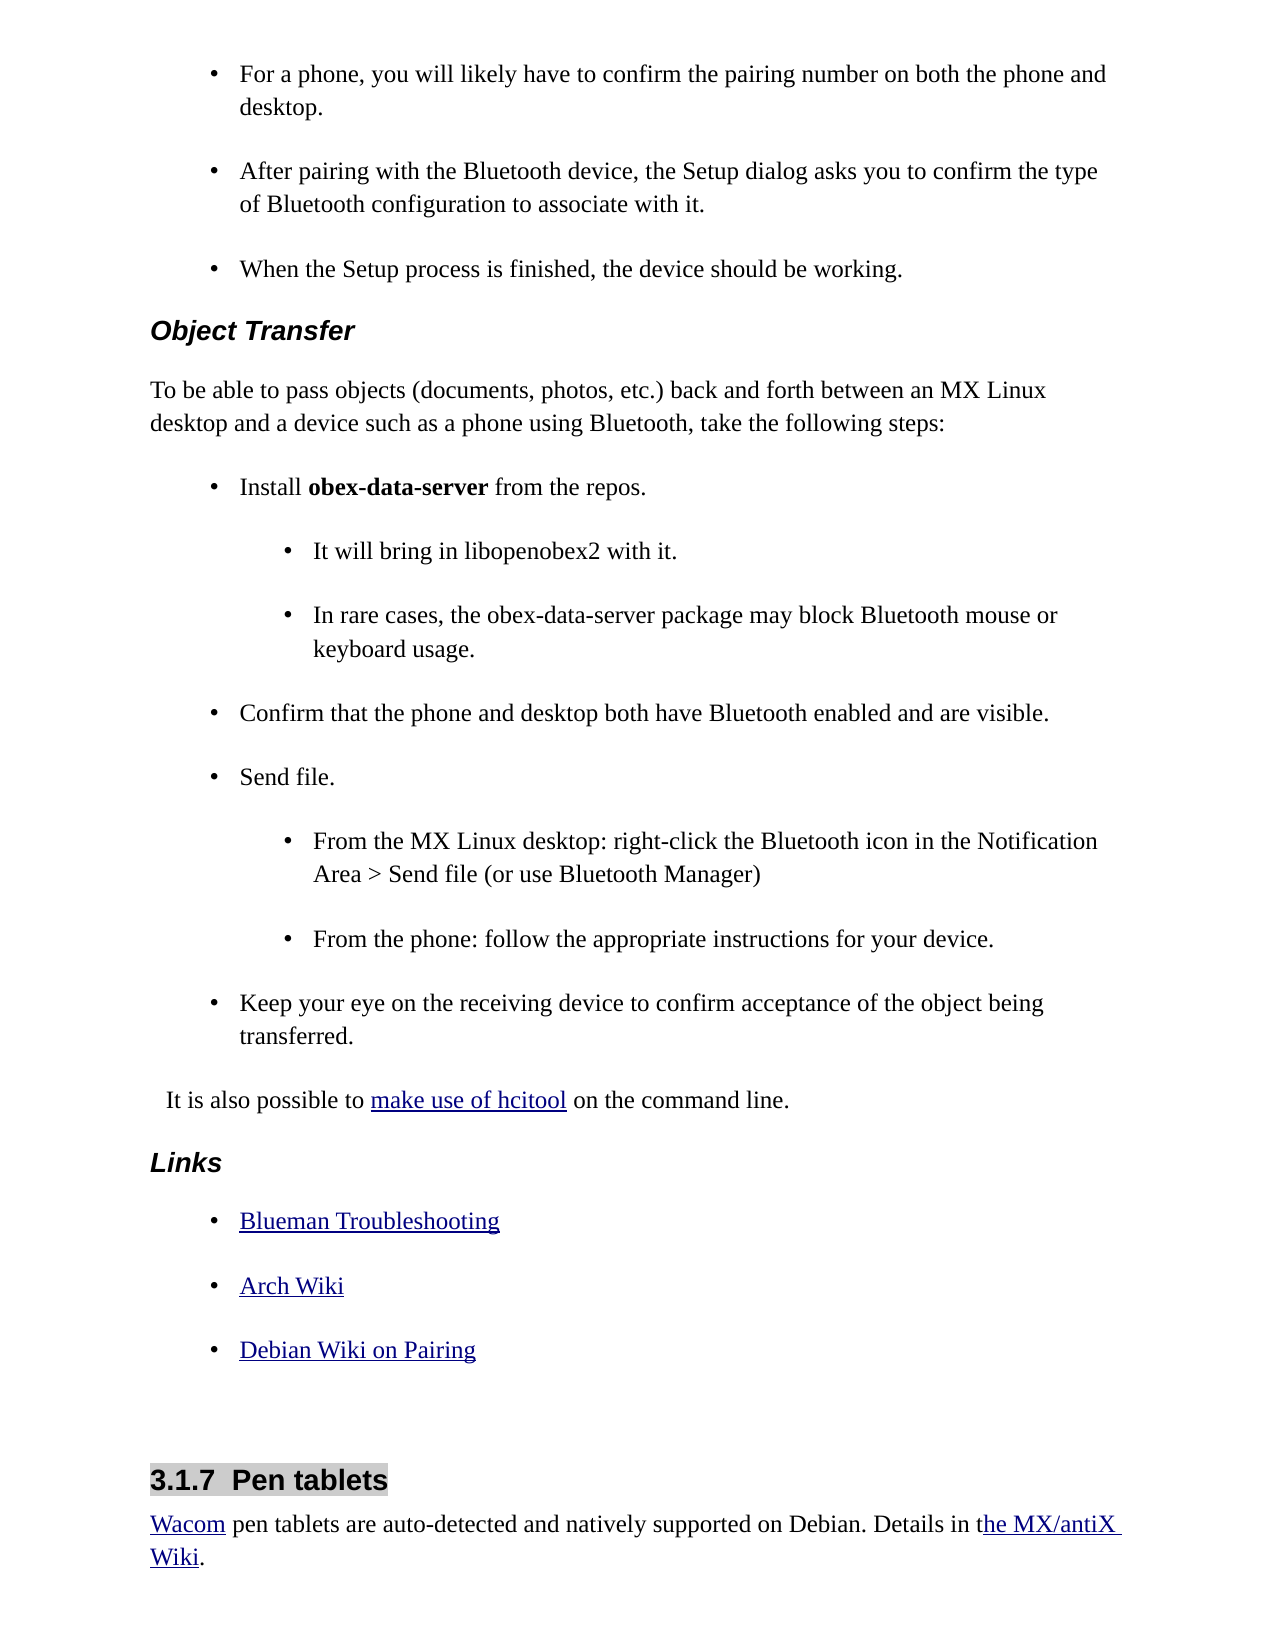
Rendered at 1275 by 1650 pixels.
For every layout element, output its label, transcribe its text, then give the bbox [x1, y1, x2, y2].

list After pairing with the Bluetooth device, the Setup dialog asks you to confirm the type of Bluetooth configuration to associate with it. [210, 156, 1109, 218]
list In rare cases, the obex-data-server package may block Bluetooth mouse or keyboard usage. [283, 601, 1109, 662]
list Blueman Troubleshooting [210, 1206, 1109, 1235]
list Install obex-data-server from the repos. [210, 472, 1109, 501]
subtitle Links [150, 1146, 1125, 1178]
list For a phone, you will likely have to confirm the pairing number on both the phone and desktop. [210, 59, 1109, 121]
text To be able to pass objects (documents, photos, etc.) back and forth between an MX Linux desktop and a device such as a phone using Bluetooth, take the following steps: [150, 375, 1125, 437]
list Keep your eye on the receiving device to confirm acceptance of the object being transferred. [210, 988, 1109, 1050]
text It is also possible to make use of hcitool on the command line. [166, 1085, 1109, 1114]
list From the phone: follow the appropriate instructions for your device. [283, 924, 1109, 952]
subtitle 3.1.7 Pen tablets [150, 1462, 1125, 1496]
text Wacom pen tablets are auto-detected and natively supported on Debian. Details in the MX/antiX Wiki. [150, 1509, 1125, 1571]
list When the Setup process is finished, the device should be working. [210, 254, 1109, 282]
list It will bring in libopenobex2 with it. [283, 536, 1109, 565]
list Debian Wiki on Pairing [210, 1335, 1109, 1364]
list Arch Wiki [210, 1271, 1109, 1299]
list Send file. [210, 762, 1109, 791]
list Confirm that the phone and desktop both have Bluetooth enabled and are visible. [210, 698, 1109, 727]
list From the MX Linux desktop: right-click the Bluetooth icon in the Notification Area > Send file (or use Bluetooth Manager) [283, 826, 1109, 888]
subtitle Object Transfer [150, 315, 1125, 347]
